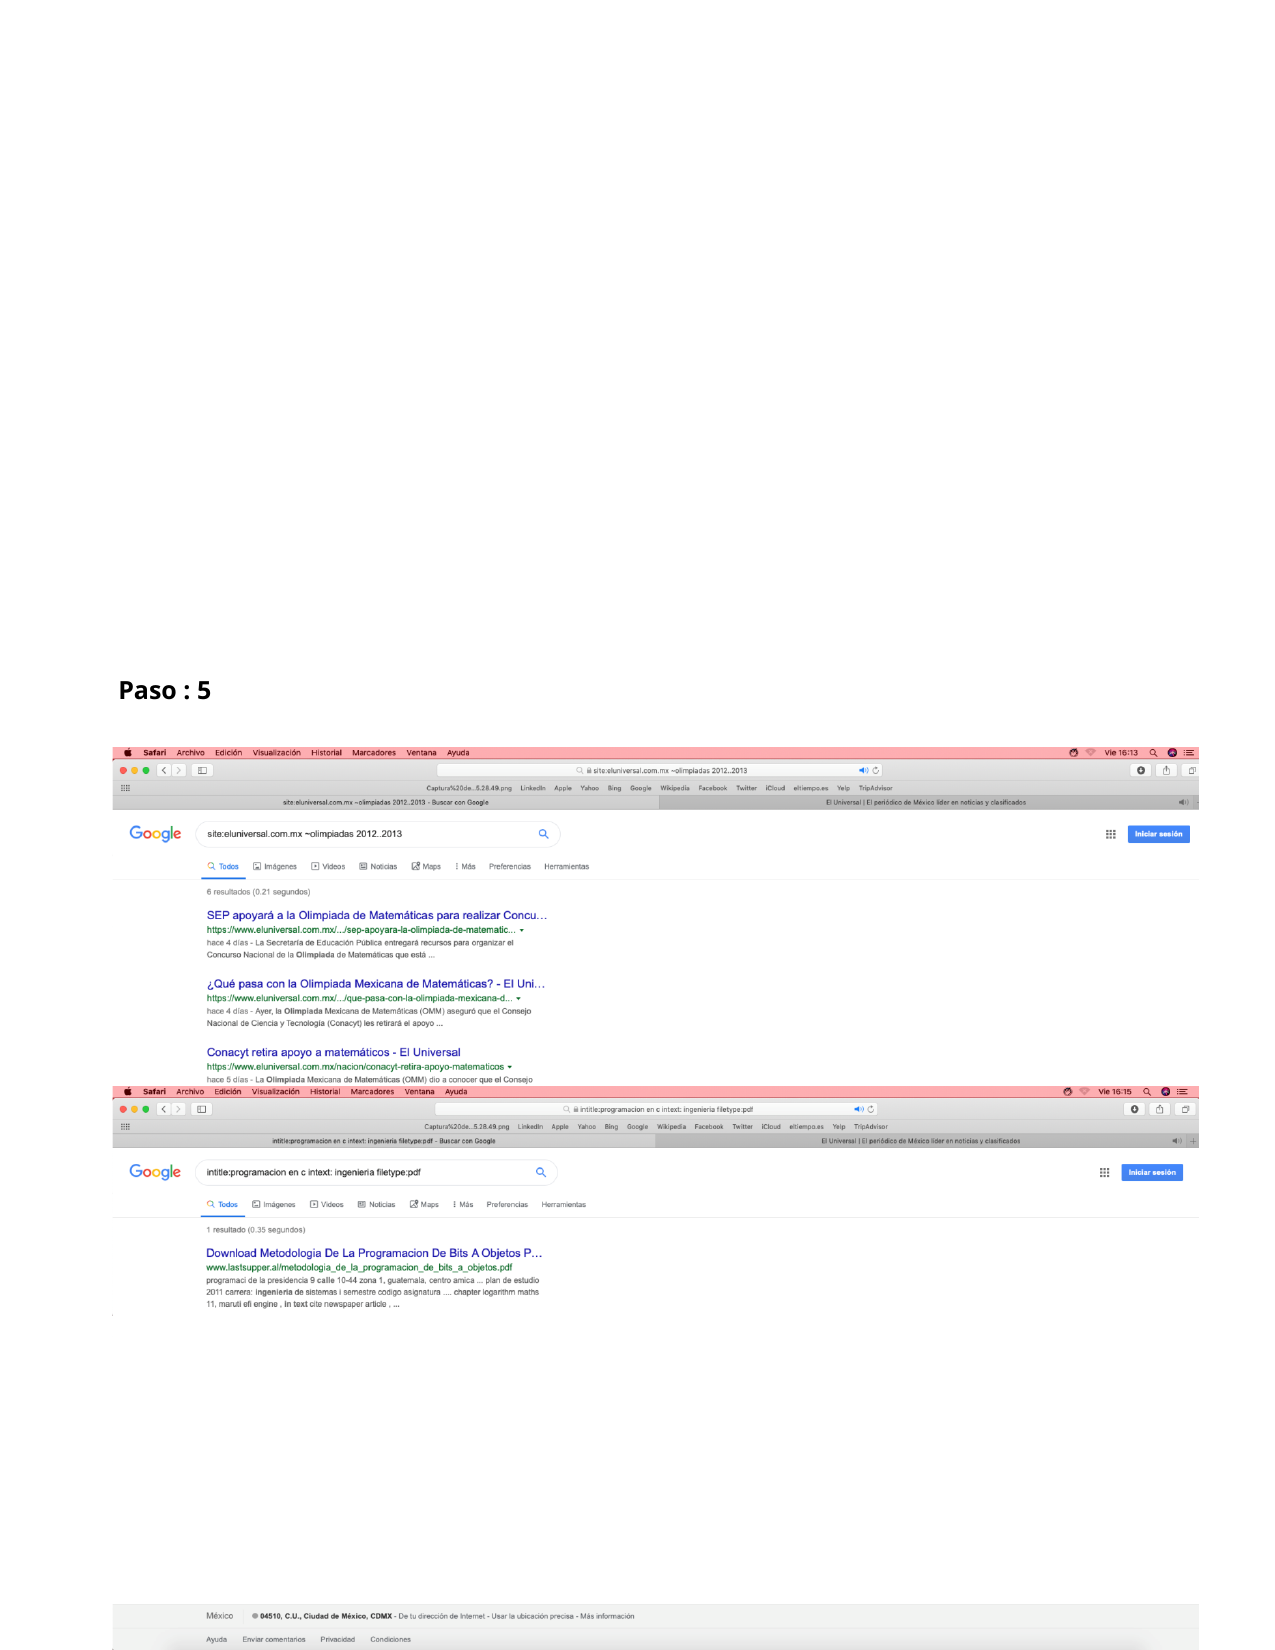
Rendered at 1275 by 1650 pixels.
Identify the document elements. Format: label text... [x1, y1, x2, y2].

text Paso : 5 [118, 672, 1205, 706]
text Paso: 6 [1199, 1416, 1205, 1450]
